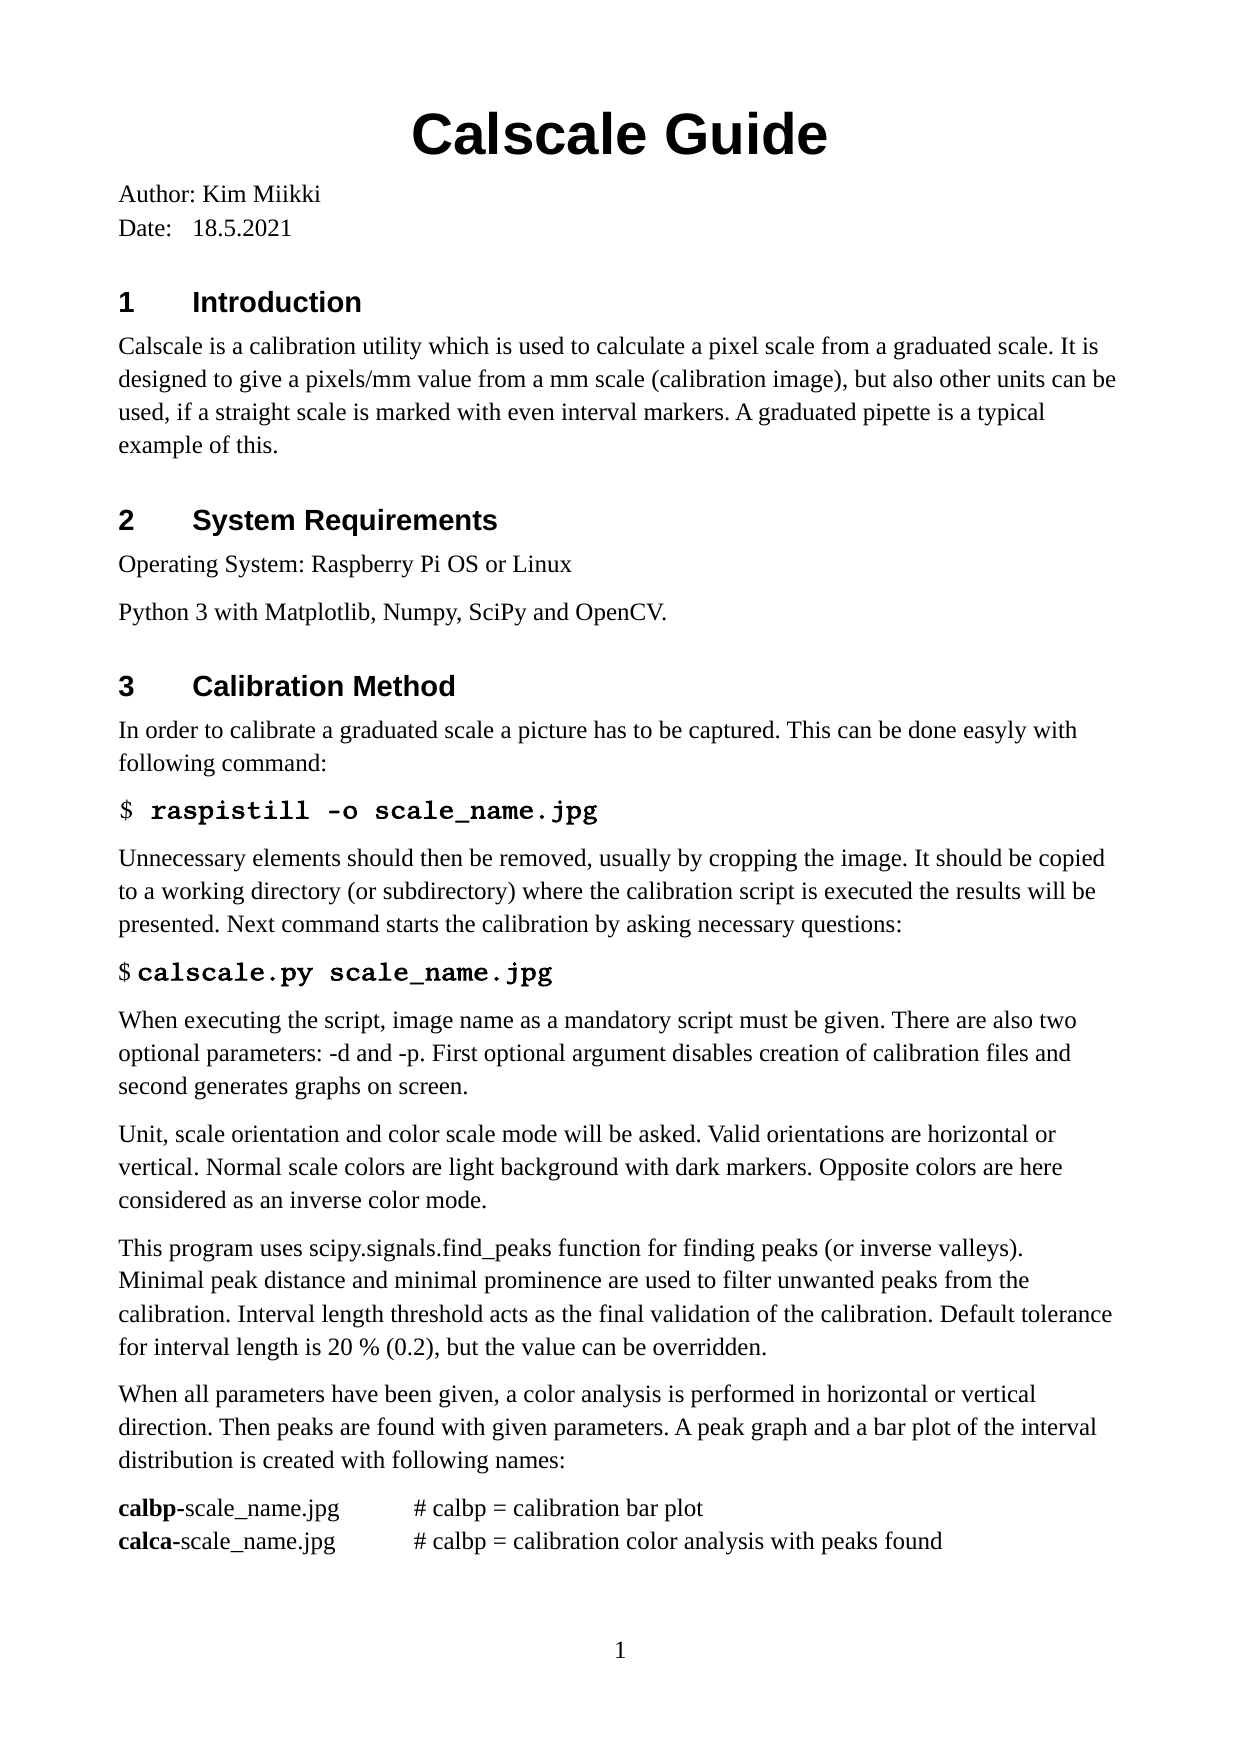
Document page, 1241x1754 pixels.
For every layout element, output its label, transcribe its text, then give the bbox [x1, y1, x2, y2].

subtitle Calibration Method [118, 669, 1122, 703]
text Unit, scale orientation and color scale mode will be asked. Valid orientations are horizontal or vertical. Normal scale colors are light background with dark markers. Opposite colors are here considered as an inverse color mode. [118, 1119, 1122, 1214]
text $ raspistill -o scale_name.jpg [118, 796, 1122, 824]
text When executing the script, image name as a mandatory script must be given. There are also two optional parameters: -d and -p. First optional argument disables creation of calibration files and second generates graphs on screen. [118, 1005, 1122, 1100]
title Calscale Guide [118, 100, 1122, 167]
text Python 3 with Matplotlib, Numpy, SciPy and OpenCV. [118, 597, 1122, 625]
text Operating System: Raspberry Pi OS or Linux [118, 549, 1122, 578]
text Unnecessary elements should then be removed, usually by cropping the image. It should be copied to a working directory (or subdirectory) where the calibration script is executed the results will be presented. Next command starts the calibration by asking necessary questions: [118, 843, 1122, 938]
subtitle Introduction [118, 285, 1122, 319]
text Author: Kim Miikki Date: 18.5.2021 [118, 179, 1122, 241]
subtitle System Requirements [118, 503, 1122, 536]
text In order to calibrate a graduated scale a picture has to be captured. This can be done easyly with following command: [118, 715, 1122, 777]
text When all parameters have been given, a color analysis is performed in horizontal or vertical direction. Then peaks are found with given parameters. A peak graph and a bar plot of the interval distribution is created with following names: [118, 1379, 1122, 1474]
text $ calscale.py scale_name.jpg [118, 957, 1122, 986]
text Calscale is a calibration utility which is used to calculate a pixel scale from a graduated scale. It is designed to give a pixels/mm value from a mm scale (calibration image), but also other units can be used, if a straight scale is marked with even interval markers. A graduated pipette is a typical example of this. [118, 331, 1122, 459]
text This program uses scipy.signals.find_peaks function for finding peaks (or inverse valleys). Minimal peak distance and minimal prominence are used to filter unwanted peaks from the calibration. Interval length threshold acts as the final validation of the calibration. Default tolerance for interval length is 20 % (0.2), but the value can be overridden. [118, 1233, 1122, 1360]
text calbp-scale_name.jpg # calbp = calibration bar plot calca-scale_name.jpg # calbp = calibration color analysis with peaks found [118, 1493, 1122, 1555]
